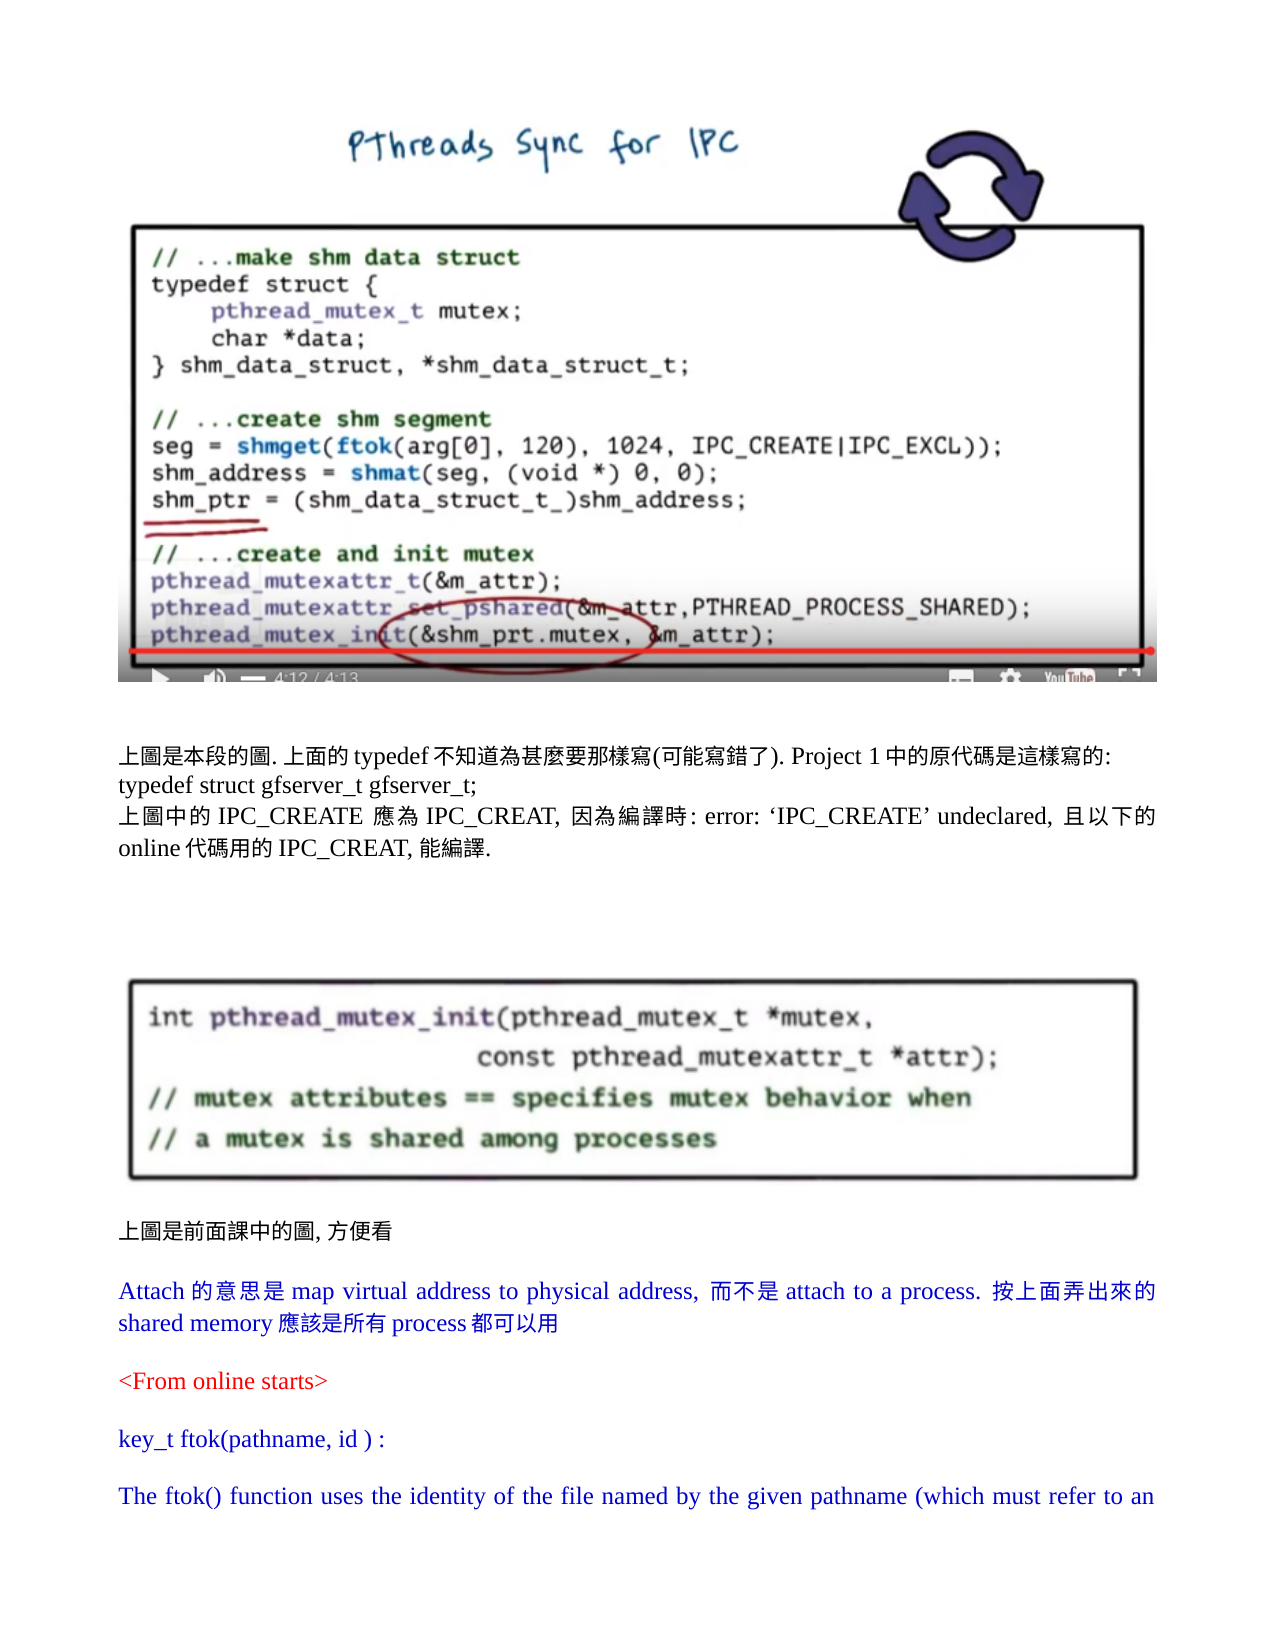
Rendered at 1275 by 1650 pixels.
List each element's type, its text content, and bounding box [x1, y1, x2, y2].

text key_t ftok(pathname, id ) : [118, 1424, 1157, 1453]
text 上圖是前面課中的圖, 方便看 [118, 1214, 1157, 1246]
text <From online starts> [118, 1366, 1157, 1395]
text Attach的意思是map virtual address to physical address, 而不是attach to a process. 按上面弄出來的shared memory應該是所有process都可以用 [118, 1274, 1157, 1338]
picture [121, 977, 1154, 1186]
text 上圖中的IPC_CREATE 應為IPC_CREAT, 因為編譯時: error: ‘IPC_CREATE’ undeclared, 且以下的online代碼用的 IPC_CREAT, 能編譯. [118, 799, 1157, 862]
text 上圖是本段的圖. 上面的typedef不知道為甚麼要那樣寫(可能寫錯了). Project 1中的原代碼是這樣寫的: [118, 739, 1157, 770]
text typedef struct gfserver_t gfserver_t; [118, 770, 1157, 799]
picture [118, 118, 1157, 682]
text The ftok() function uses the identity of the file named by the given pathname (which must refer to an [118, 1481, 1157, 1510]
